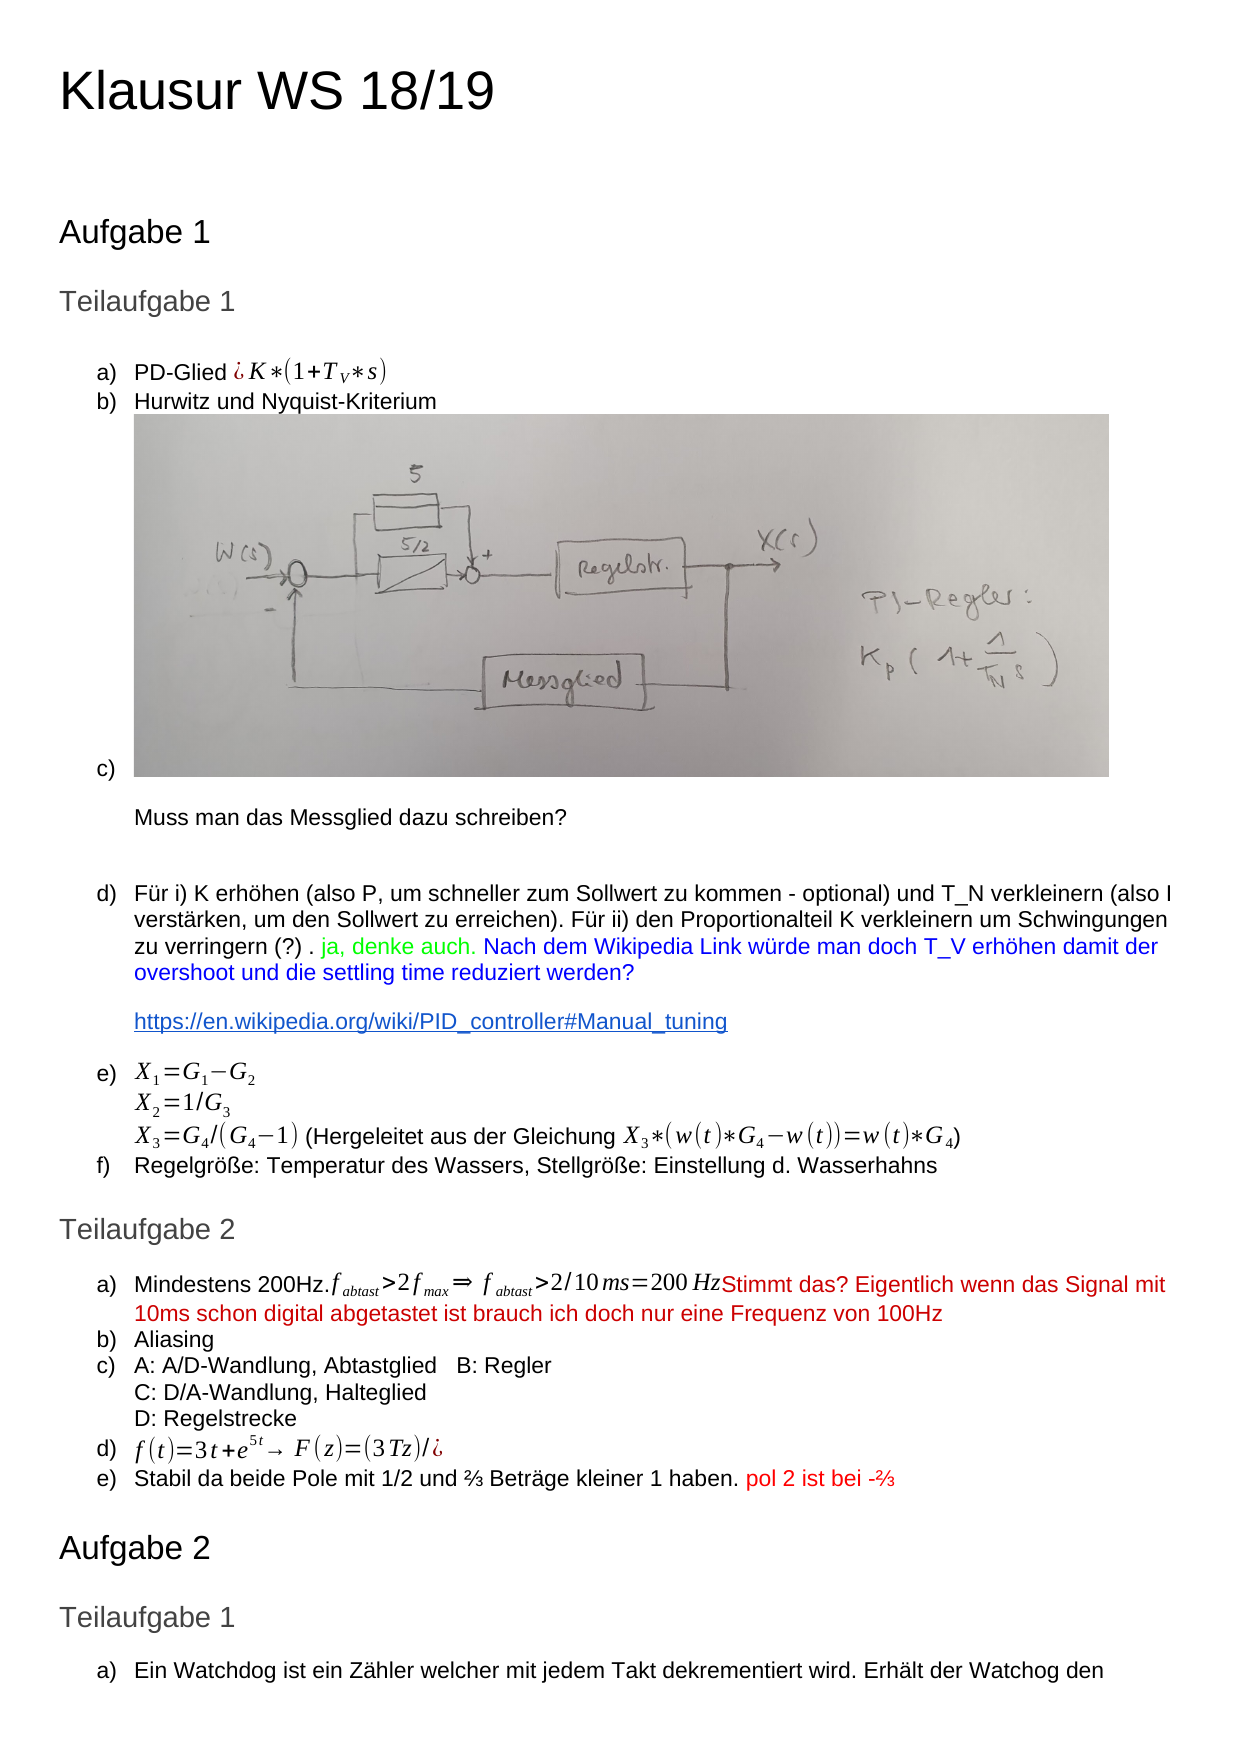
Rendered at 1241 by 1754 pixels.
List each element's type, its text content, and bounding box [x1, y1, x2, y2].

picture [133, 414, 1109, 777]
list Mindestens 200Hz.Stimmt das? Eigentlich wenn das Signal mit 10ms schon digital abgetastet ist brauch ich doch nur eine Frequenz von 100Hz [96, 1268, 1181, 1326]
list Stabil da beide Pole mit 1/2 und ⅔ Beträge kleiner 1 haben. pol 2 ist bei -⅔ [96, 1464, 1181, 1491]
subtitle Teilaufgabe 1 [59, 284, 1181, 317]
subtitle Teilaufgabe 1 [59, 1600, 1181, 1634]
text https://en.wikipedia.org/wiki/PID_controller#Manual_tuning [134, 1008, 1181, 1035]
list Für i) K erhöhen (also P, um schneller zum Sollwert zu kommen - optional) und T_N verkleinern (also I verstärken, um den Sollwert zu erreichen). Für ii) den Proportionalteil K verkleinern um Schwingungen zu verringern (?) . ja, denke auch. Nach dem Wikipedia Link würde man doch T_V erhöhen damit der overshoot und die settling time reduziert werden? [96, 880, 1181, 985]
subtitle Aufgabe 1 [59, 212, 1181, 250]
title Klausur WS 18/19 [59, 59, 1181, 121]
list (Hergeleitet aus der Gleichung ) [96, 1058, 1181, 1152]
subtitle Aufgabe 2 [59, 1528, 1181, 1567]
list Hurwitz und Nyquist-Kriterium [96, 388, 1181, 414]
list → [96, 1432, 1181, 1464]
list Ein Watchdog ist ein Zähler welcher mit jedem Takt dekrementiert wird. Erhält der Watchog den [96, 1657, 1181, 1683]
list Aliasing [96, 1326, 1181, 1352]
list A: A/D-Wandlung, Abtastglied B: Regler C: D/A-Wandlung, Halteglied D: Regelstrecke [96, 1352, 1181, 1432]
list Regelgröße: Temperatur des Wassers, Stellgröße: Einstellung d. Wasserhahns [96, 1152, 1181, 1179]
text Muss man das Messglied dazu schreiben? [134, 804, 1181, 857]
list PD-Glied [96, 356, 1181, 388]
subtitle Teilaufgabe 2 [59, 1212, 1181, 1246]
